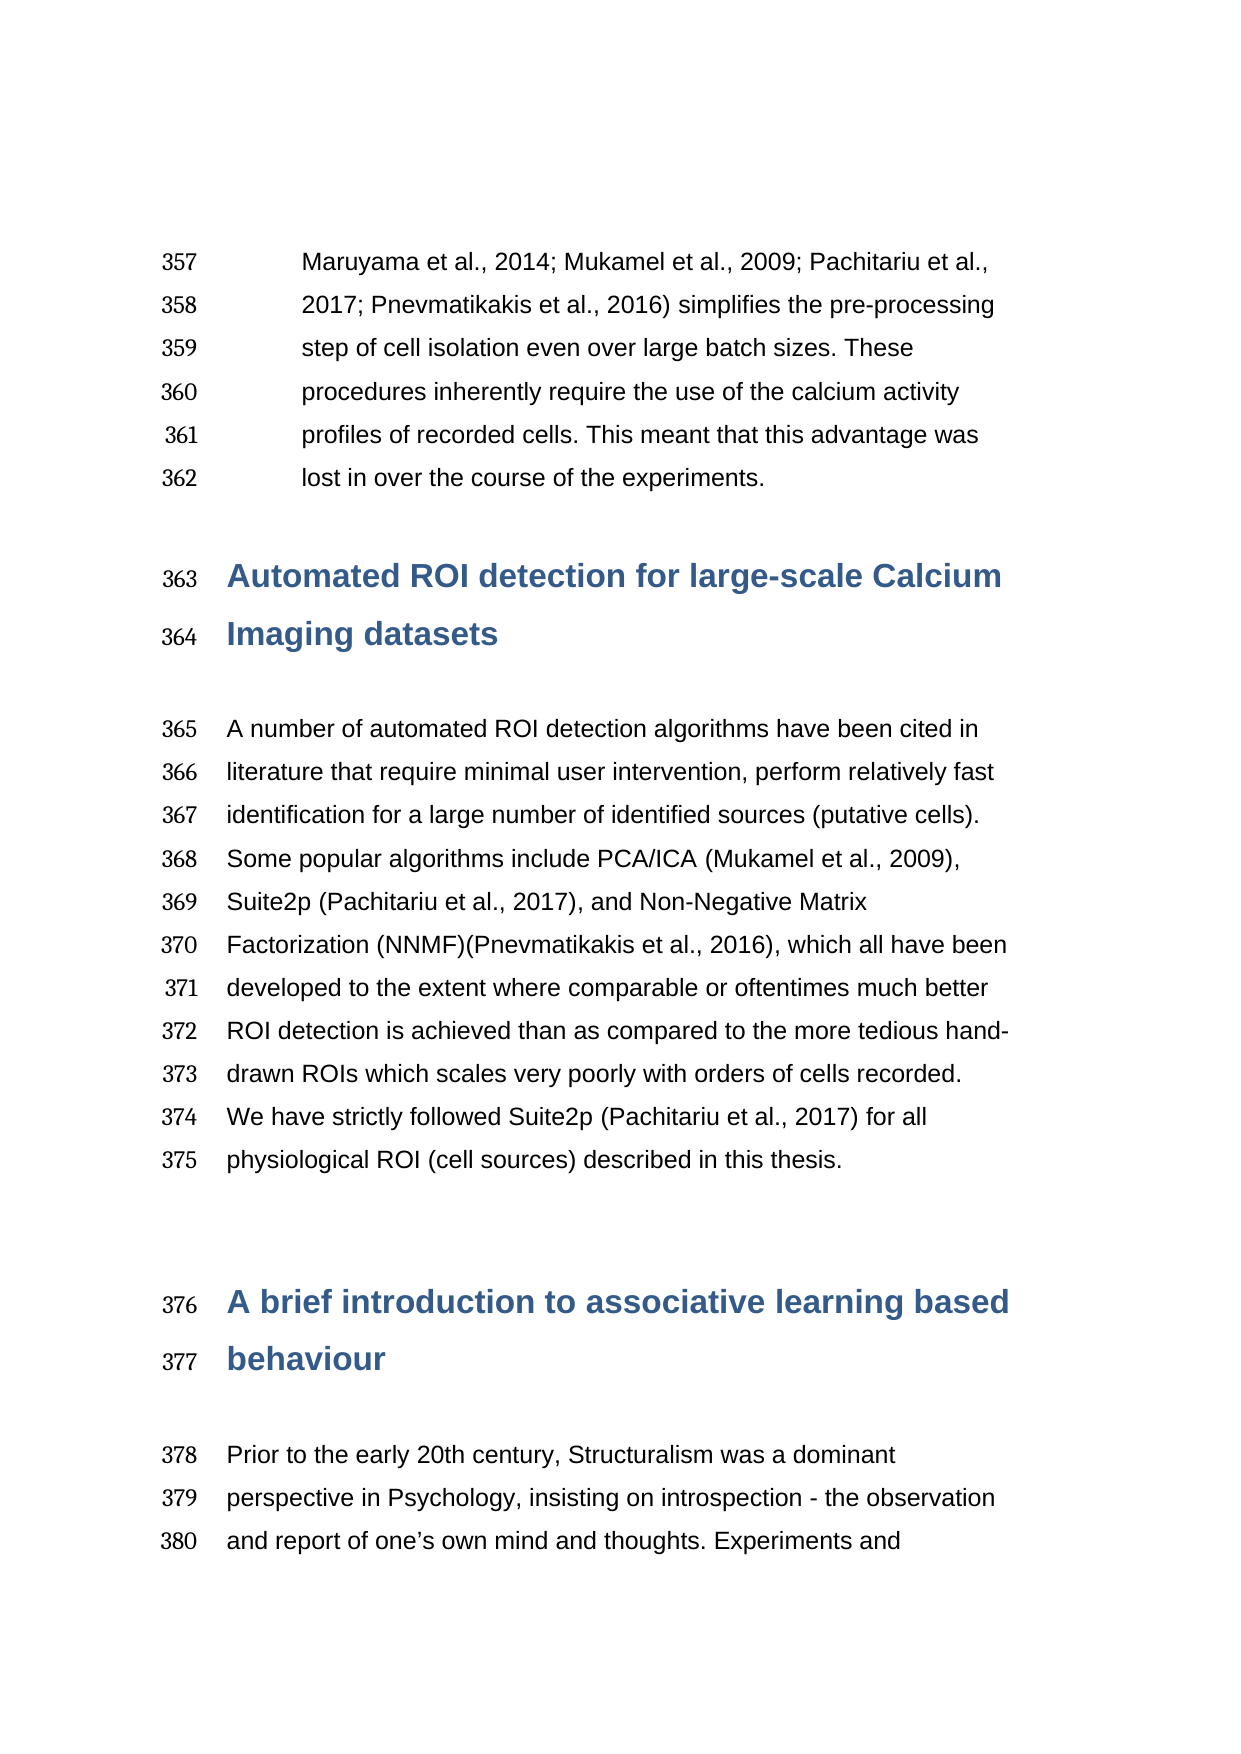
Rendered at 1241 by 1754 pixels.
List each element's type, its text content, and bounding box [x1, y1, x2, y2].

subtitle Automated ROI detection for large-scale Calcium Imaging datasets [226, 556, 1014, 652]
text We have strictly followed Suite2p (Pachitariu et al., 2017)⁠ for all physiological ROI (cell sources) described in this thesis. [226, 1102, 1014, 1174]
text A number of automated ROI detection algorithms have been cited in literature that require minimal user intervention, perform relatively fast identification for a large number of identified sources (putative cells). Some popular algorithms include PCA/ICA (Mukamel et al., 2009)⁠, Suite2p (Pachitariu et al., 2017)⁠, and Non-Negative Matrix Factorization (NNMF)(Pnevmatikakis et al., 2016)⁠, which all have been developed to the extent where comparable or oftentimes much better ROI detection is achieved than as compared to the more tedious hand-drawn ROIs which scales very poorly with orders of cells recorded. [226, 714, 1014, 1088]
subtitle A brief introduction to associative learning based behaviour [226, 1282, 1014, 1378]
text Prior to the early 20th century, Structuralism was a dominant perspective in Psychology, insisting on introspection - the observation and report of one’s own mind and thoughts. Experiments and [226, 1440, 1014, 1555]
list Maruyama et al., 2014; Mukamel et al., 2009; Pachitariu et al., 2017; Pnevmatikakis et al., 2016) simplifies the pre-processing step of cell isolation even over large batch sizes. These procedures inherently require the use of the calcium activity profiles of recorded cells. This meant that this advantage was lost in over the course of the experiments. [264, 247, 1014, 492]
